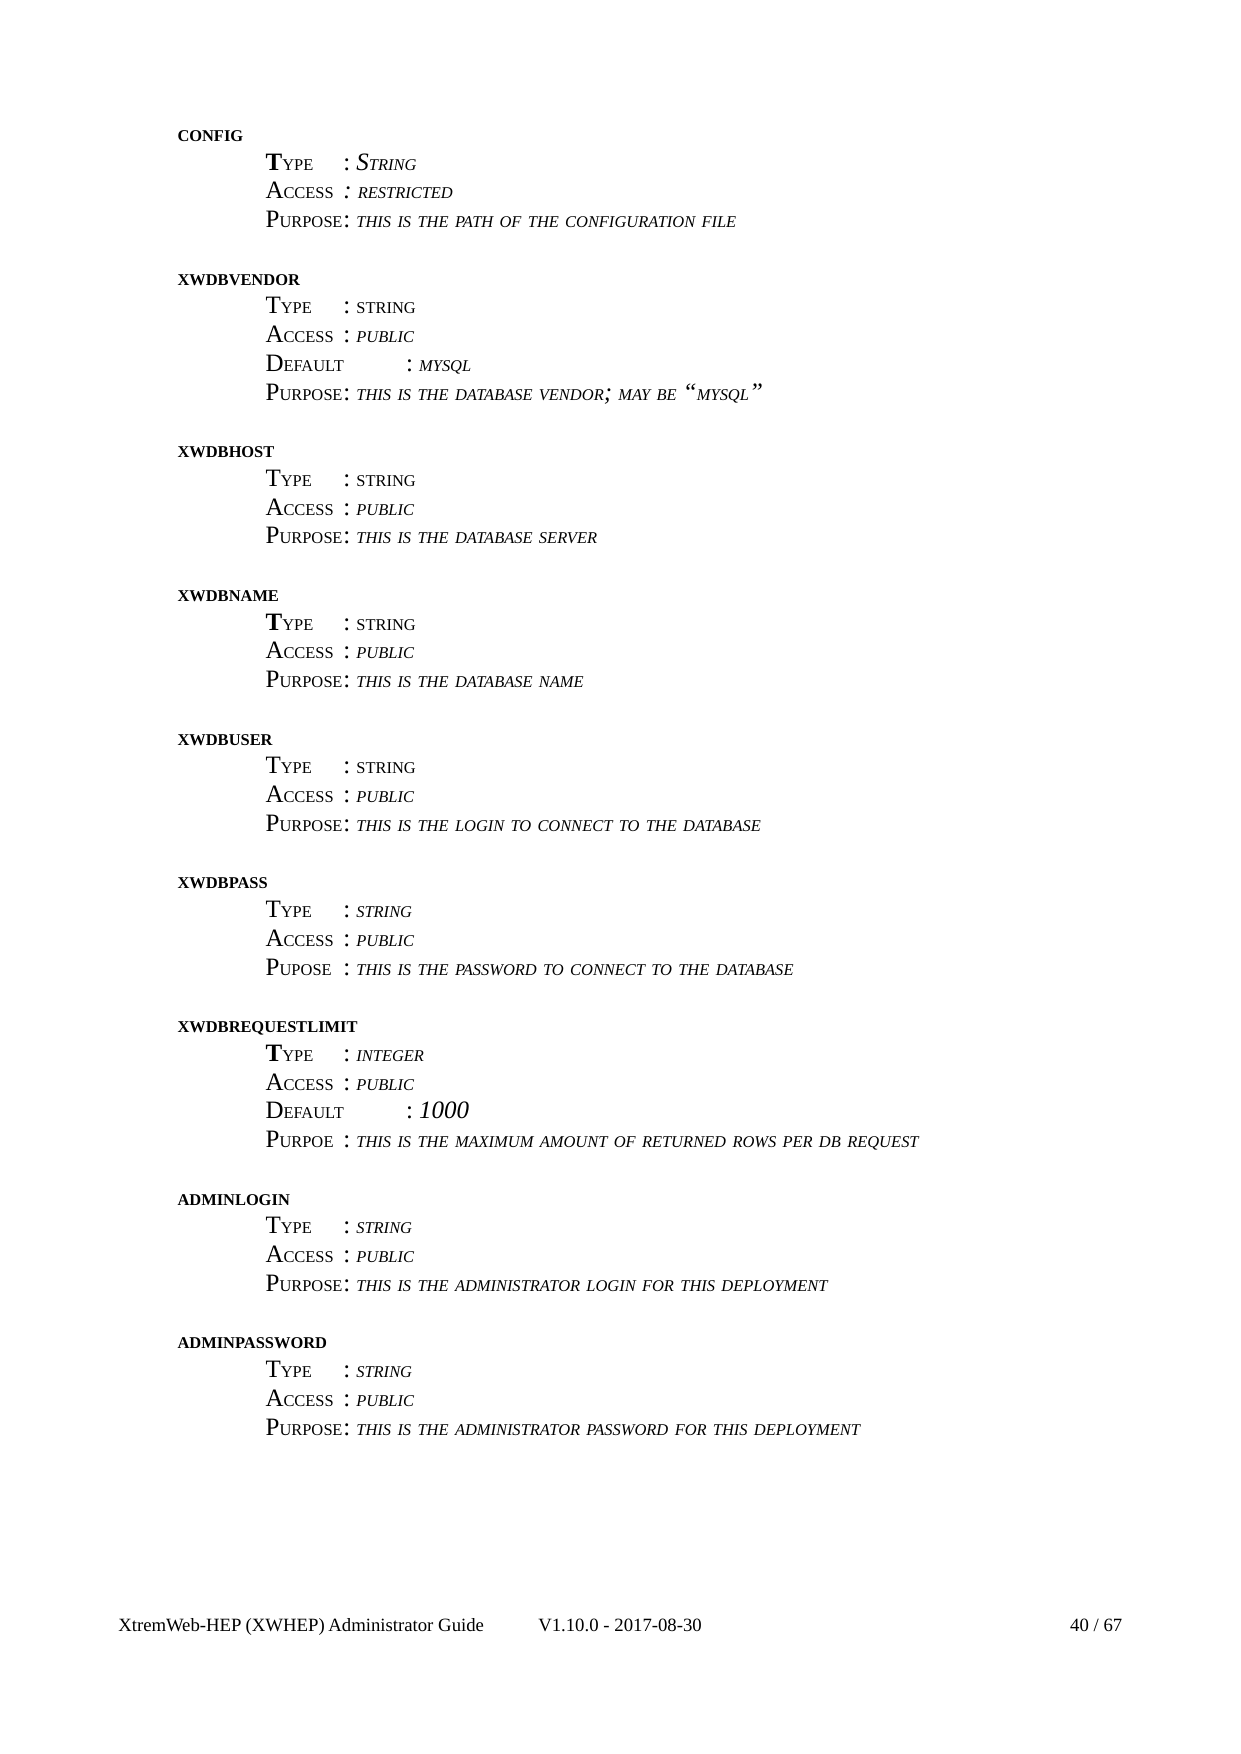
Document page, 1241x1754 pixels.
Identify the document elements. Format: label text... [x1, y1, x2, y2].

text Access : restricted [265, 176, 1122, 204]
text Access : public [265, 492, 1122, 521]
text Access : public [265, 636, 1122, 664]
text Access : public [265, 1239, 1122, 1268]
text Type : string [265, 291, 1122, 319]
text Purpose : this is the database vendor; may be “mysql” [265, 377, 1122, 406]
text Default : mysql [265, 348, 1122, 377]
text Pupose : this is the password to connect to the database [265, 952, 1122, 981]
text Type : String [265, 147, 1122, 176]
text Access : public [265, 1067, 1122, 1096]
text Access : public [265, 923, 1122, 952]
text Purpose : this is the login to connect to the database [265, 808, 1122, 837]
text Purpose : this is the administrator login for this deployment [265, 1268, 1122, 1297]
text Access : public [265, 779, 1122, 808]
text xwdbpass [177, 866, 1122, 894]
text Default : 1000 [265, 1096, 1122, 1124]
text Type : string [265, 1354, 1122, 1383]
text Purpoe : this is the maximum amount of returned rows per db request [265, 1124, 1122, 1153]
text Type : string [265, 463, 1122, 492]
text Purpose : this is the path of the configuration file [265, 204, 1122, 233]
text adminpassword [177, 1326, 1122, 1354]
text Type : string [265, 751, 1122, 779]
text Type : string [265, 607, 1122, 636]
text Access : public [265, 319, 1122, 348]
text adminlogin [177, 1182, 1122, 1211]
text xwdbname [177, 578, 1122, 607]
text xwdbhost [177, 434, 1122, 463]
text Purpose : this is the administrator password for this deployment [265, 1412, 1122, 1441]
text Purpose : this is the database server [265, 521, 1122, 549]
text Type : integer [265, 1038, 1122, 1067]
text Access : public [265, 1383, 1122, 1412]
text xwdbuser [177, 722, 1122, 751]
text Type : string [265, 1211, 1122, 1239]
text Type : string [265, 894, 1122, 923]
text Purpose : this is the database name [265, 664, 1122, 693]
text xwdbvendor [177, 262, 1122, 291]
text xwdbrequestlimit [177, 1009, 1122, 1038]
text config [177, 118, 1122, 147]
